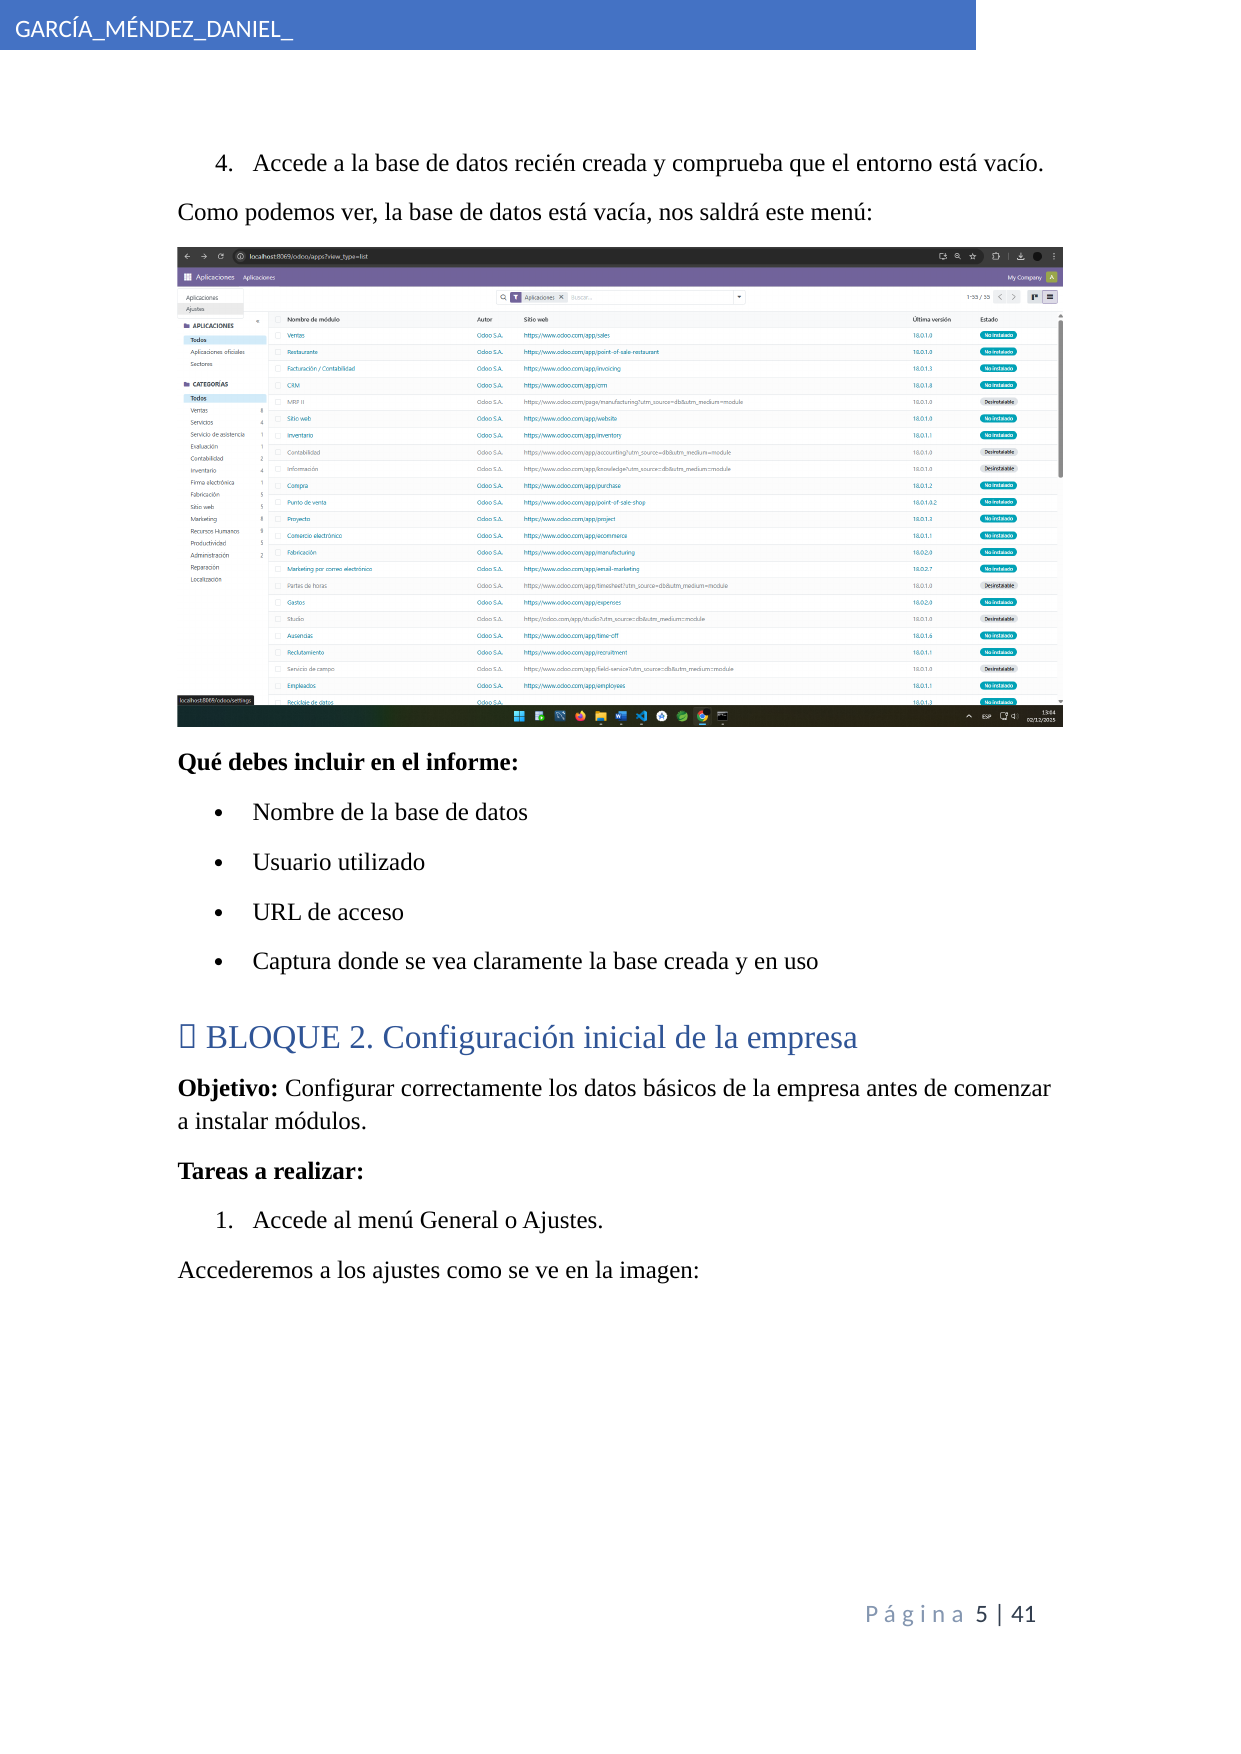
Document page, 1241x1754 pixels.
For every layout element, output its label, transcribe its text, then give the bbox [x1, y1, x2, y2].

text Como podemos ver, la base de datos está vacía, nos saldrá este menú: [177, 197, 1063, 226]
list URL de acceso [215, 897, 1063, 925]
text Qué debes incluir en el informe: [177, 747, 1063, 776]
list Accede a la base de datos recién creada y comprueba que el entorno está vacío. [215, 148, 1063, 176]
text Tareas a realizar: [177, 1156, 1063, 1184]
text Objetivo: Configurar correctamente los datos básicos de la empresa antes de comenzar a instalar módulos. [177, 1073, 1063, 1135]
list Captura donde se vea claramente la base creada y en uso [215, 946, 1063, 975]
list Nombre de la base de datos [215, 797, 1063, 826]
list Usuario utilizado [215, 847, 1063, 876]
text Accederemos a los ajustes como se ve en la imagen: [177, 1255, 1063, 1284]
list Accede al menú General o Ajustes. [215, 1206, 1063, 1234]
subtitle 🔹 BLOQUE 2. Configuración inicial de la empresa [177, 1013, 1063, 1058]
